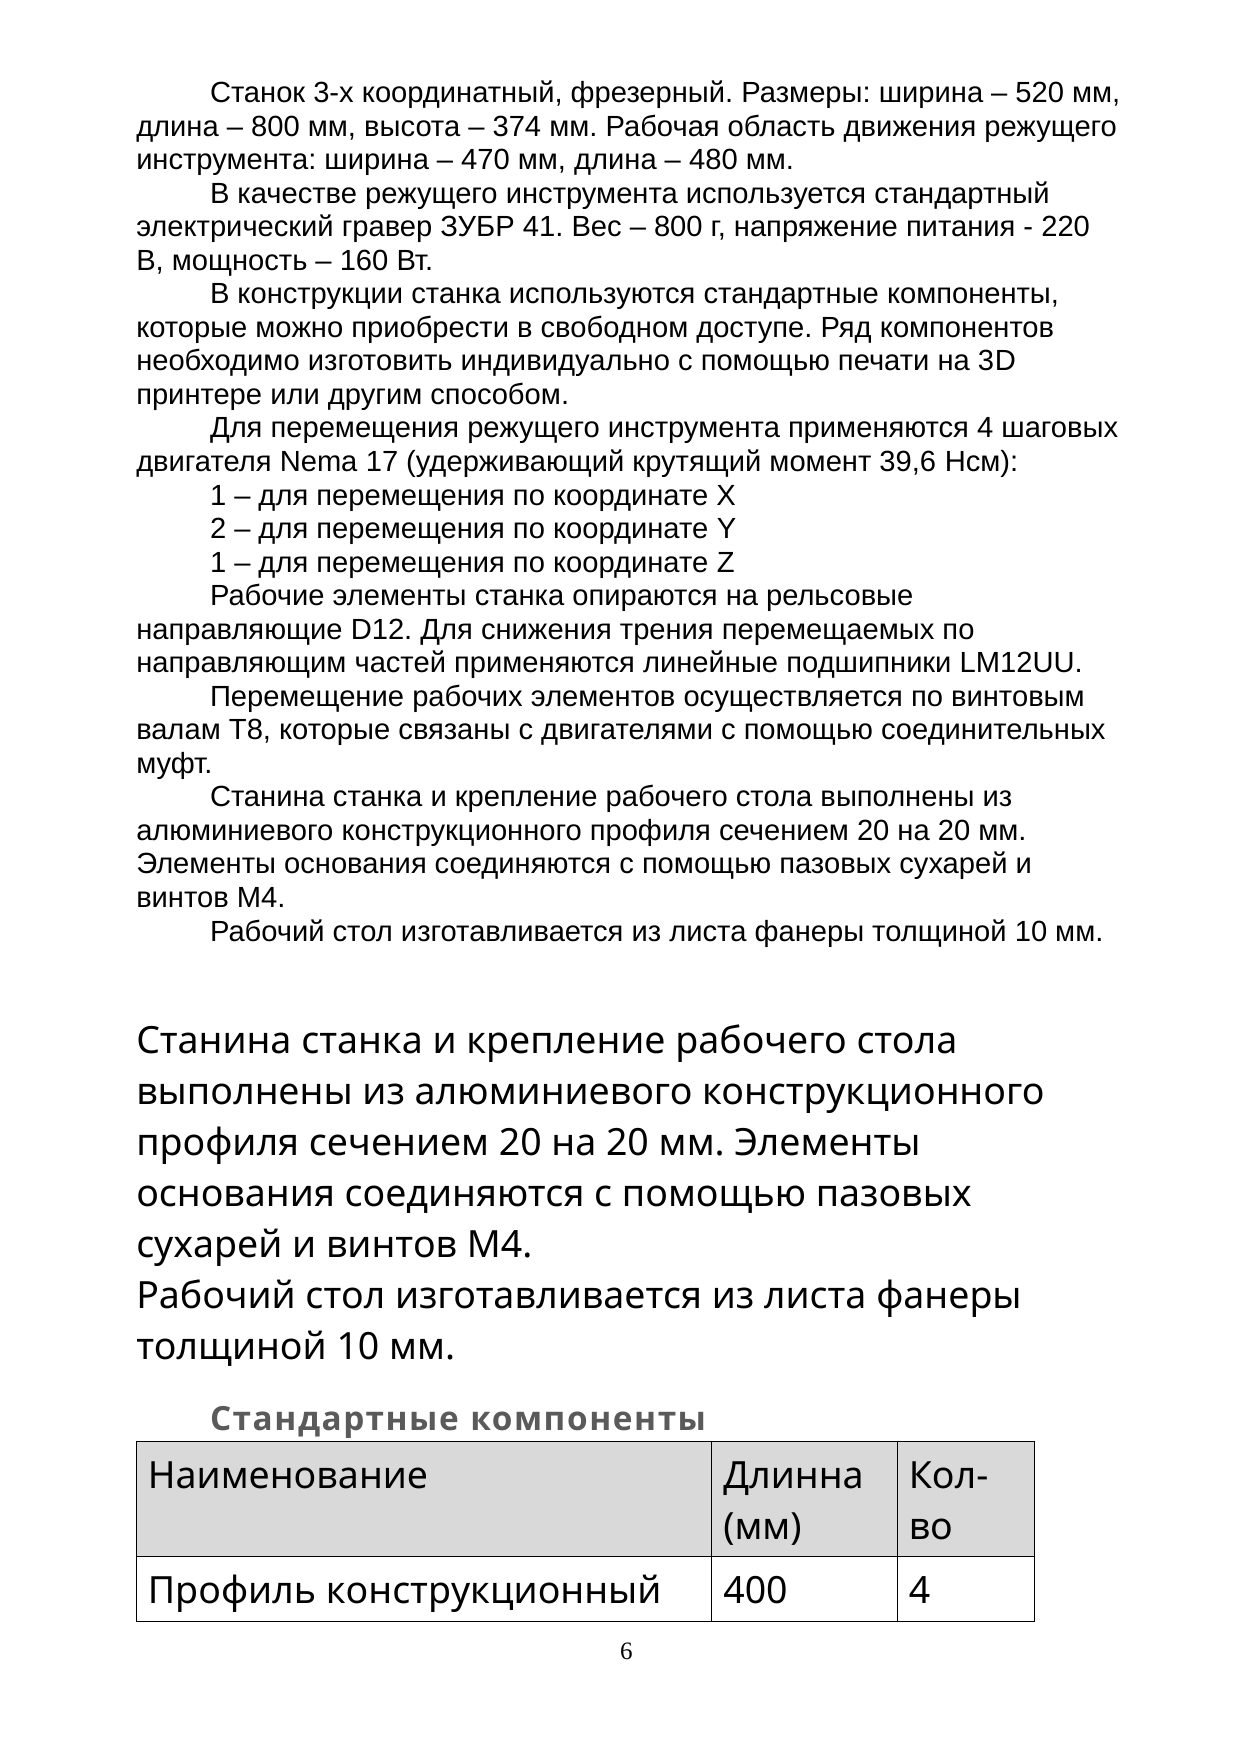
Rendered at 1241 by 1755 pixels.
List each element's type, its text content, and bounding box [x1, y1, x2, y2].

table_cell 4 [898, 1557, 1034, 1621]
table_header Кол-во [898, 1442, 1034, 1556]
text В качестве режущего инструмента используется стандартный электрический гравер ЗУБР 41. Вес – 800 г, напряжение питания - 220 В, мощность – 160 Вт. [136, 176, 1122, 276]
text В конструкции станка используются стандартные компоненты, которые можно приобрести в свободном доступе. Ряд компонентов необходимо изготовить индивидуально с помощью печати на 3D принтере или другим способом. [136, 276, 1122, 410]
text Станина станка и крепление рабочего стола выполнены из алюминиевого конструкционного профиля сечением 20 на 20 мм. Элементы основания соединяются с помощью пазовых сухарей и винтов М4. [136, 1013, 1122, 1268]
text Для перемещения режущего инструмента применяются 4 шаговых двигателя Nema 17 (удерживающий крутящий момент 39,6 Hсм): [136, 410, 1122, 477]
text Рабочий стол изготавливается из листа фанеры толщиной 10 мм. [136, 913, 1122, 947]
text Перемещение рабочих элементов осуществляется по винтовым валам Т8, которые связаны с двигателями с помощью соединительных муфт. [136, 679, 1122, 779]
text Станина станка и крепление рабочего стола выполнены из алюминиевого конструкционного профиля сечением 20 на 20 мм. Элементы основания соединяются с помощью пазовых сухарей и винтов М4. [136, 779, 1122, 913]
table_cell Профиль конструкционный [137, 1557, 711, 1621]
subtitle Стандартные компоненты [136, 1395, 1122, 1441]
table_cell 400 [712, 1557, 897, 1621]
table_header Длинна (мм) [712, 1442, 897, 1556]
text 1 – для перемещения по координате Х [136, 477, 1122, 511]
text Станок 3-х координатный, фрезерный. Размеры: ширина – 520 мм, длина – 800 мм, высота – 374 мм. Рабочая область движения режущего инструмента: ширина – 470 мм, длина – 480 мм. [136, 75, 1122, 176]
text Рабочие элементы станка опираются на рельсовые направляющие D12. Для снижения трения перемещаемых по направляющим частей применяются линейные подшипники LM12UU. [136, 578, 1122, 679]
table_header Наименование [137, 1442, 711, 1556]
text 1 – для перемещения по координате Z [136, 544, 1122, 578]
text 2 – для перемещения по координате Y [136, 511, 1122, 544]
text Рабочий стол изготавливается из листа фанеры толщиной 10 мм. [136, 1268, 1122, 1370]
